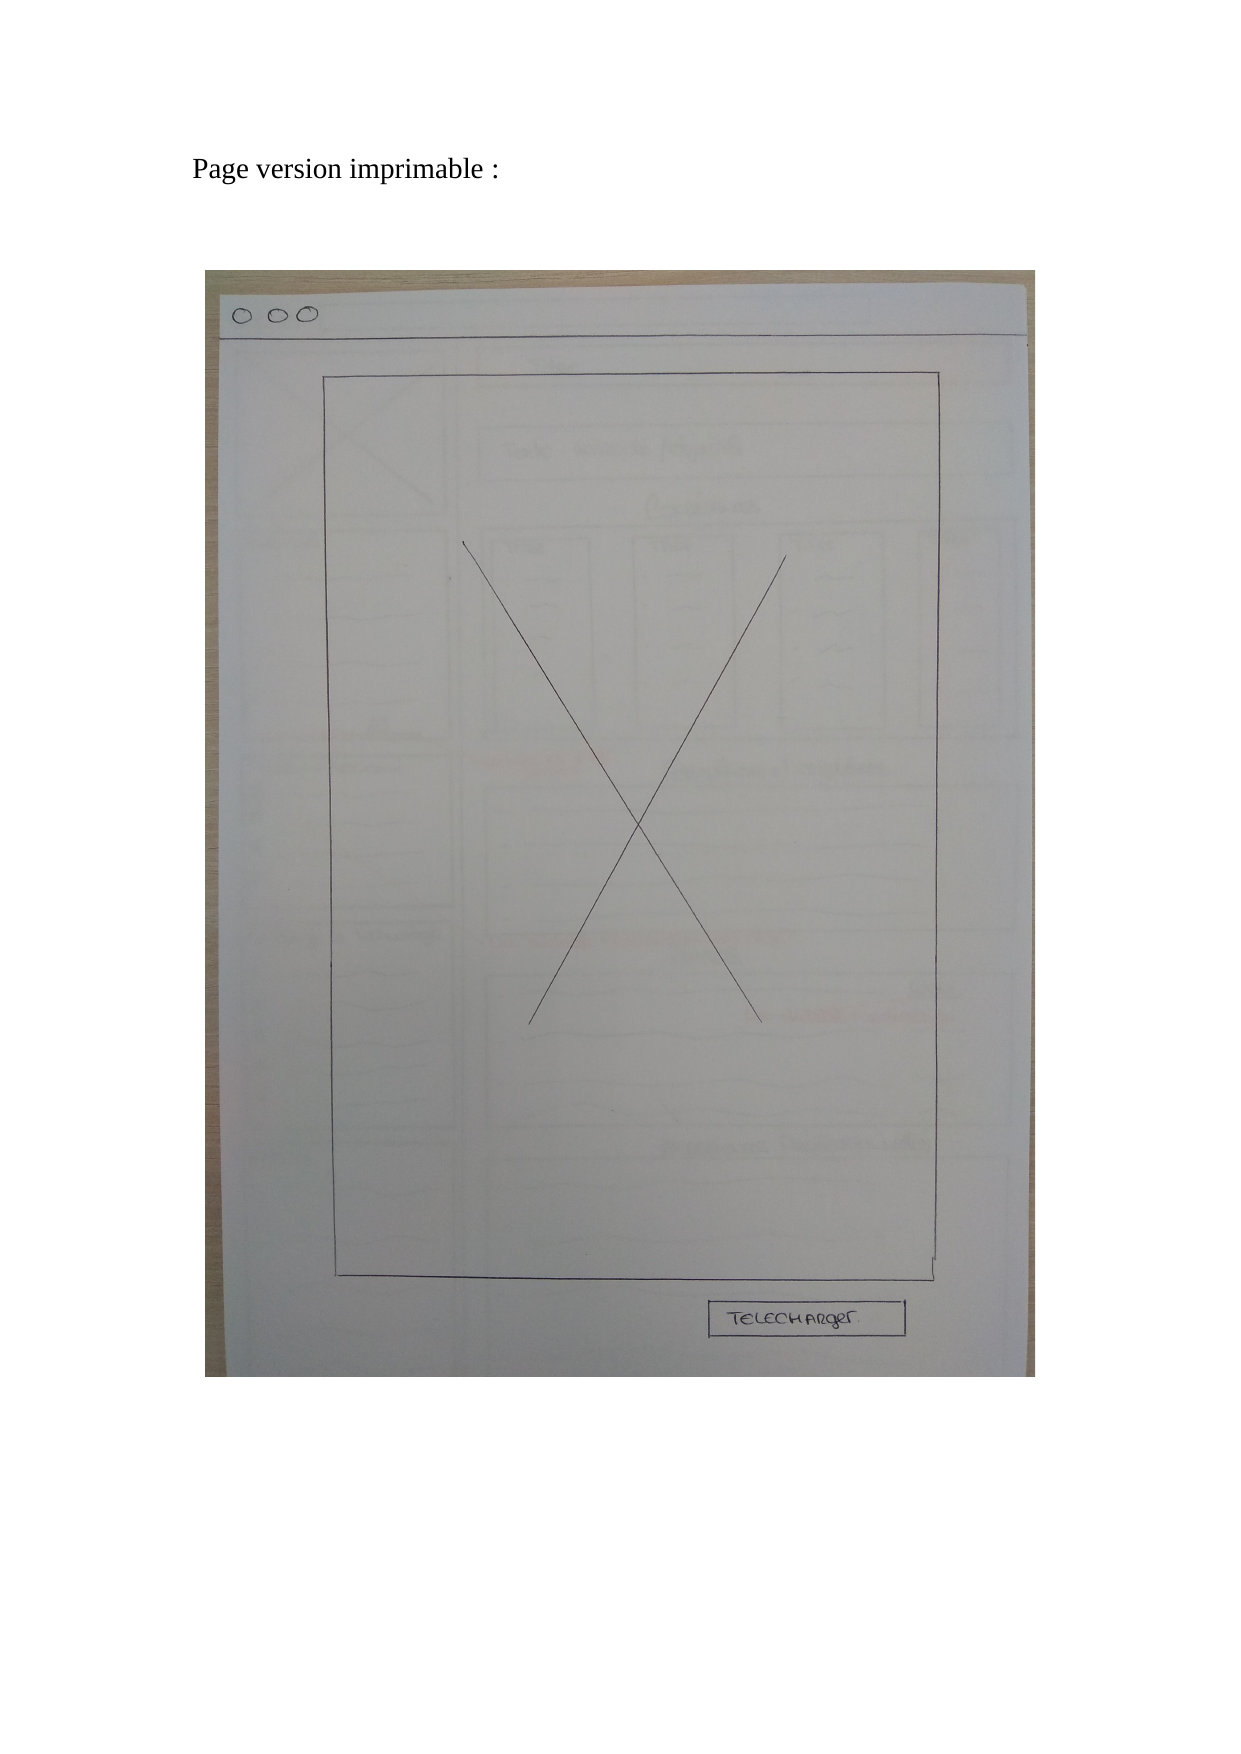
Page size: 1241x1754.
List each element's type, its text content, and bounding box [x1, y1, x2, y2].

text Page version imprimable : [118, 152, 1122, 185]
picture [205, 270, 1036, 1377]
